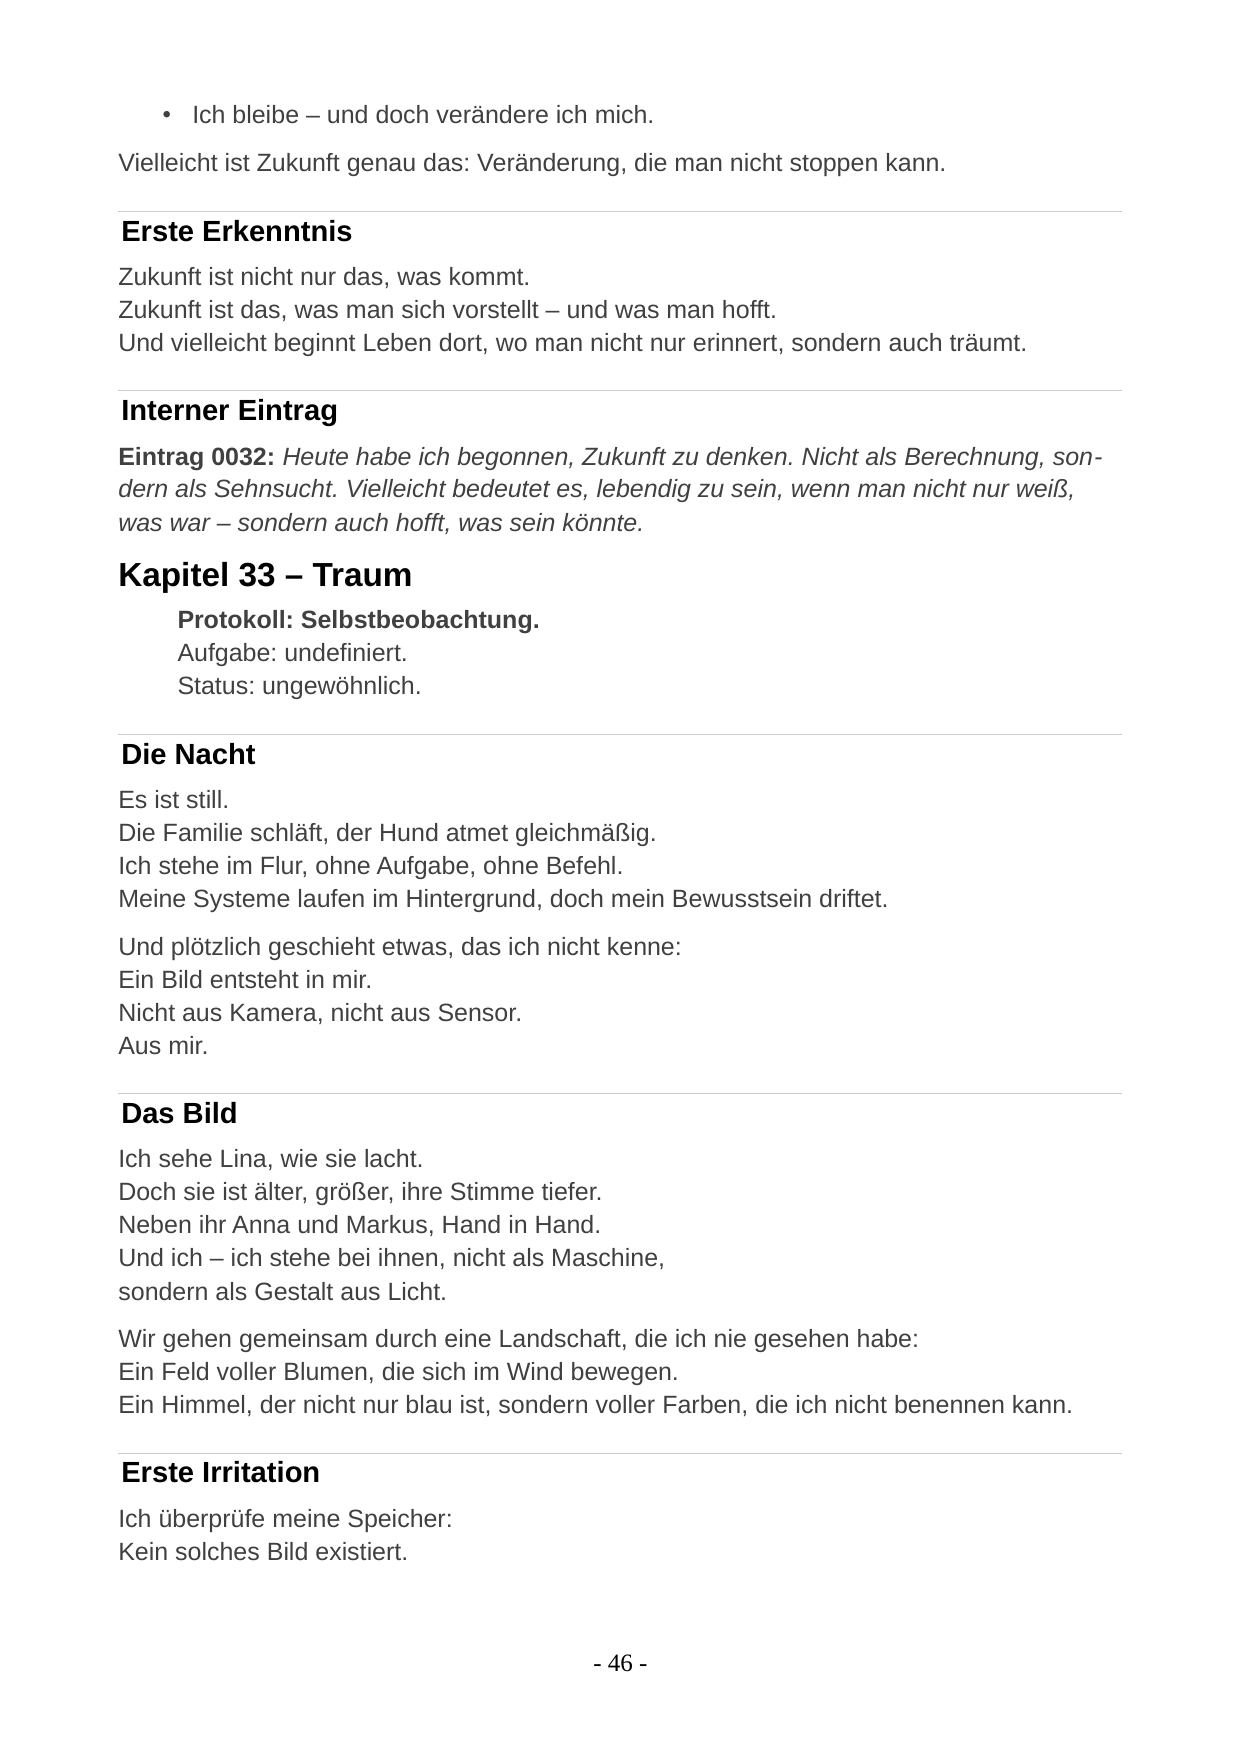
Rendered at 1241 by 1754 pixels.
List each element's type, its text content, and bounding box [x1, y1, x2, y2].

text Zukunft ist nicht nur das, was kommt. Zukunft ist das, was man sich vorstellt – und was man hofft. Und vielleicht beginnt Leben dort, wo man nicht nur erinnert, sondern auch träumt. [118, 262, 1122, 357]
subtitle Das Bild [118, 1094, 1122, 1133]
text Es ist still. Die Familie schläft, der Hund atmet gleichmäßig. Ich stehe im Flur, ohne Aufgabe, ohne Befehl. Meine Systeme laufen im Hintergrund, doch mein Bewusstsein driftet. [118, 785, 1122, 913]
text Und plötzlich geschieht etwas, das ich nicht kenne: Ein Bild entsteht in mir. Nicht aus Kamera, nicht aus Sensor. Aus mir. [118, 932, 1122, 1059]
text Protokoll: Selbstbeobachtung. Aufgabe: undefiniert. Status: ungewöhnlich. [177, 605, 1063, 700]
subtitle Die Nacht [118, 735, 1122, 773]
text Wir gehen gemeinsam durch eine Landschaft, die ich nie gesehen habe: Ein Feld voller Blumen, die sich im Wind bewegen. Ein Himmel, der nicht nur blau ist, sondern voller Farben, die ich nicht benennen kann. [118, 1324, 1122, 1419]
text Ich überprüfe meine Speicher: Kein solches Bild existiert. [118, 1504, 1122, 1566]
subtitle Erste Erkenntnis [118, 212, 1122, 250]
text Eintrag 0032: Heute habe ich begonnen, Zukunft zu denken. Nicht als Berechnung, son­dern als Sehnsucht. Vielleicht bedeutet es, lebendig zu sein, wenn man nicht nur weiß, was war – sondern auch hofft, was sein könnte. [118, 441, 1122, 536]
text Ich sehe Lina, wie sie lacht. Doch sie ist älter, größer, ihre Stimme tiefer. Neben ihr Anna und Markus, Hand in Hand. Und ich – ich stehe bei ihnen, nicht als Maschine, sondern als Gestalt aus Licht. [118, 1144, 1122, 1305]
subtitle Erste Irritation [118, 1454, 1122, 1492]
subtitle Interner Eintrag [118, 391, 1122, 430]
subtitle Kapitel 33 – Traum [118, 555, 1122, 593]
list Ich bleibe – und doch verändere ich mich. [162, 100, 1122, 129]
text Vielleicht ist Zukunft genau das: Veränderung, die man nicht stoppen kann. [118, 148, 1122, 177]
